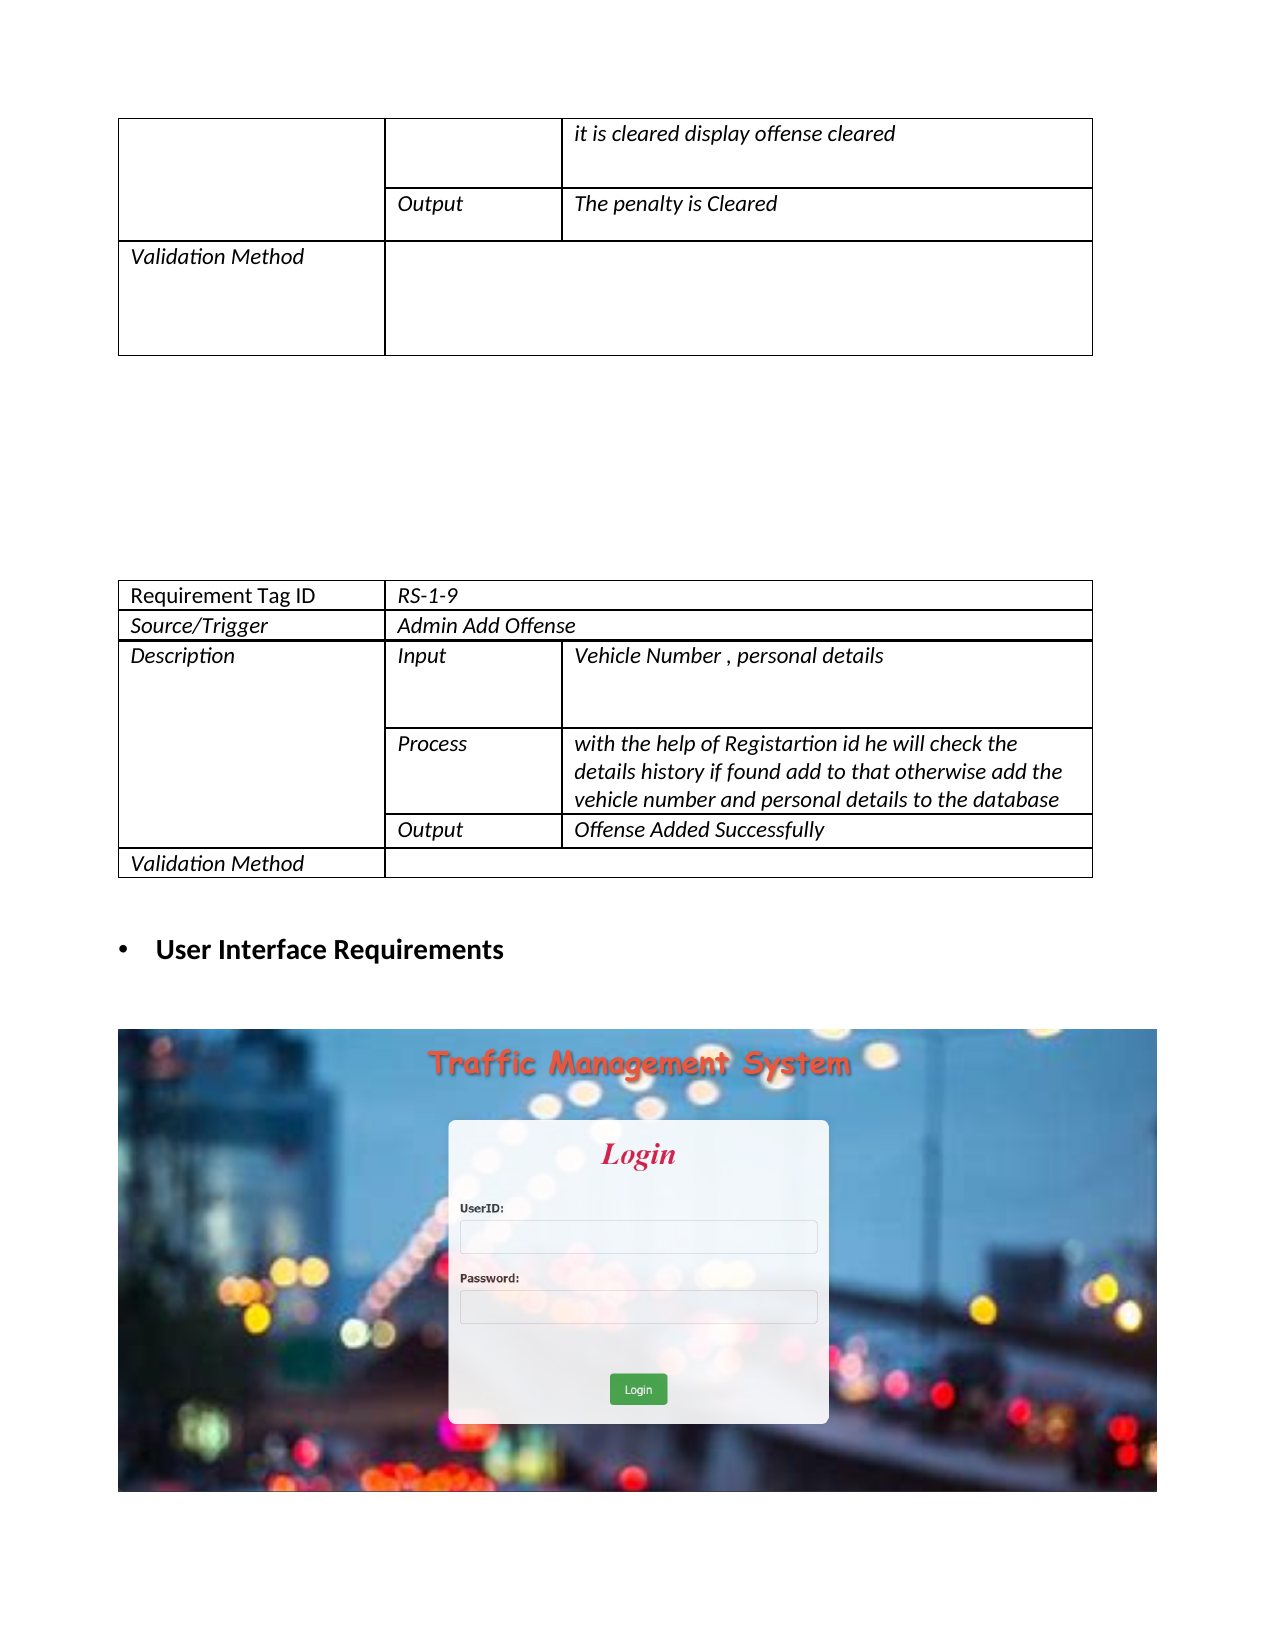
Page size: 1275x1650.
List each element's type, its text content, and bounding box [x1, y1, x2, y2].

table_cell Admin Add Offense [386, 611, 1092, 639]
table_cell with the help of Registartion id he will check the details history if found add to that otherwise add the vehicle number and personal details to the database [563, 729, 1092, 813]
table_header Requirement Tag ID [119, 581, 384, 609]
table_cell Offense Added Successfully [563, 815, 1092, 847]
picture [118, 1029, 1157, 1492]
table_cell Description [119, 642, 384, 847]
table_cell Vehicle Number , personal details [563, 642, 1092, 727]
table_cell Source/Trigger [119, 611, 384, 639]
table_cell [386, 242, 1092, 355]
table_header RS-1-9 [386, 581, 1092, 609]
table_cell Output [386, 189, 561, 240]
table_cell The penalty is Cleared [563, 189, 1092, 240]
table_cell Output [386, 815, 561, 847]
list User Interface Requirements [81, 931, 1157, 967]
table_cell Validation Method [119, 849, 384, 877]
table_cell [386, 119, 561, 187]
table_cell it is cleared display offense cleared [563, 119, 1092, 187]
table_cell Process [386, 729, 561, 813]
table_cell Validation Method [119, 242, 384, 355]
table_cell Input [386, 642, 561, 727]
table_cell [386, 849, 1092, 877]
